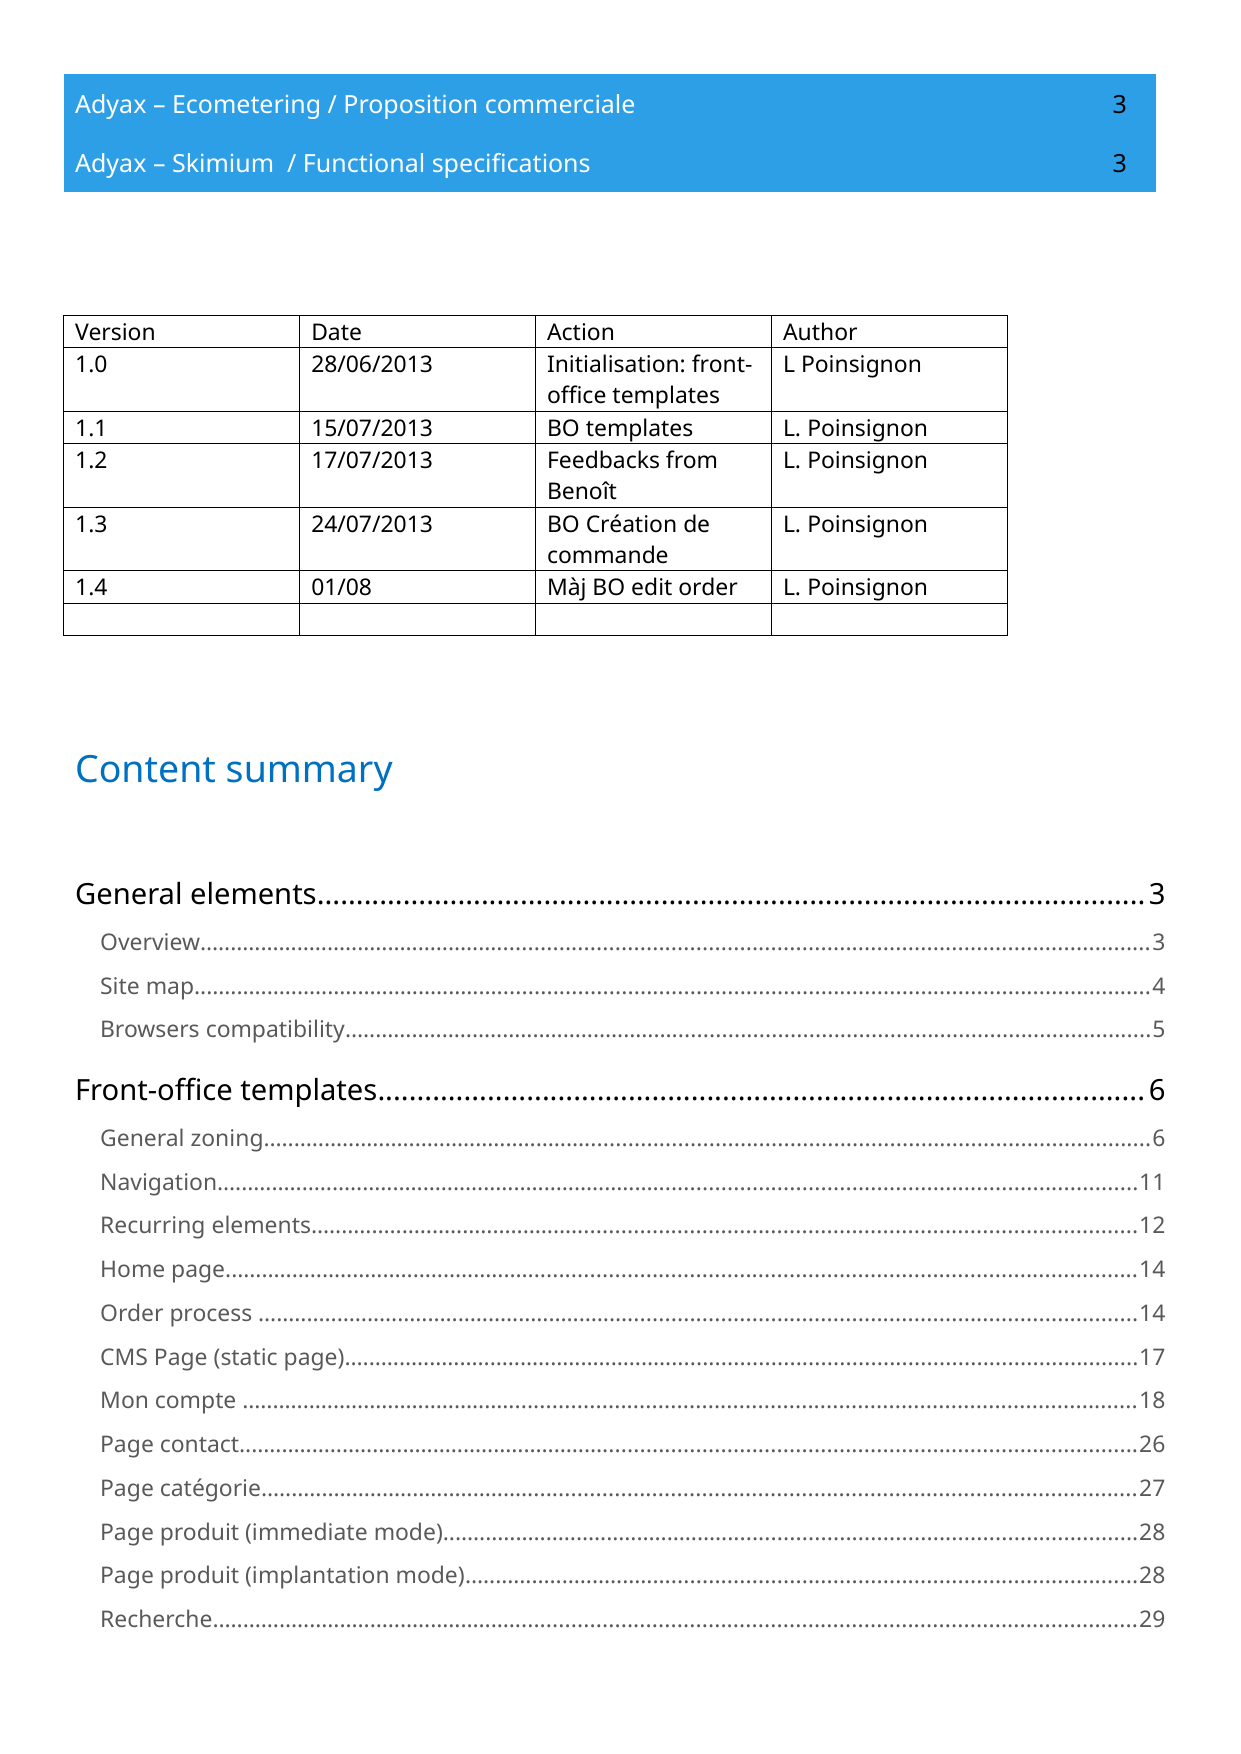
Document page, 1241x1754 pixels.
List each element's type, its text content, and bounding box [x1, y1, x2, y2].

table_cell 24/07/2013 [300, 508, 535, 570]
table_cell [300, 604, 535, 635]
table_header Author [772, 316, 1007, 347]
table_cell 1.0 [64, 348, 299, 411]
table_cell BO templates [536, 412, 771, 443]
table_header Date [300, 316, 535, 347]
table_header Version [64, 316, 299, 347]
table_cell 17/07/2013 [300, 444, 535, 507]
table_cell L. Poinsignon [772, 508, 1007, 570]
text Recurring elements 12 [100, 1209, 1165, 1241]
table_cell Màj BO edit order [536, 571, 771, 602]
table_cell 01/08 [300, 571, 535, 602]
text Navigation 11 [100, 1166, 1165, 1197]
table_cell BO Création de commande [536, 508, 771, 570]
table_cell 1.4 [64, 571, 299, 602]
text Overview 3 [100, 926, 1165, 957]
table_cell Initialisation: front-office templates [536, 348, 771, 411]
text General elements 3 [75, 874, 1165, 913]
table_cell L. Poinsignon [772, 412, 1007, 443]
table_header Action [536, 316, 771, 347]
text Site map 4 [100, 969, 1165, 1001]
text Recherche 29 [100, 1603, 1165, 1634]
table_cell 1.2 [64, 444, 299, 507]
table_cell 1.3 [64, 508, 299, 570]
table_cell [772, 604, 1007, 635]
table_cell 15/07/2013 [300, 412, 535, 443]
table_cell Feedbacks from Benoît [536, 444, 771, 507]
text Order process 14 [100, 1297, 1165, 1328]
text Content summary [75, 743, 1165, 794]
table_cell [536, 604, 771, 635]
text Mon compte 18 [100, 1384, 1165, 1416]
text Home page 14 [100, 1253, 1165, 1284]
table_cell L. Poinsignon [772, 571, 1007, 602]
text Front-office templates 6 [75, 1069, 1165, 1109]
text Page catégorie 27 [100, 1472, 1165, 1503]
text CMS Page (static page) 17 [100, 1341, 1165, 1372]
table_cell L Poinsignon [772, 348, 1007, 411]
table_cell 1.1 [64, 412, 299, 443]
text Page contact 26 [100, 1428, 1165, 1459]
text Browsers compatibility 5 [100, 1013, 1165, 1044]
table_cell [64, 604, 299, 635]
table_cell L. Poinsignon [772, 444, 1007, 507]
table_cell 28/06/2013 [300, 348, 535, 411]
text Page produit (immediate mode) 28 [100, 1516, 1165, 1547]
text Page produit (implantation mode) 28 [100, 1559, 1165, 1591]
text General zoning 6 [100, 1122, 1165, 1153]
